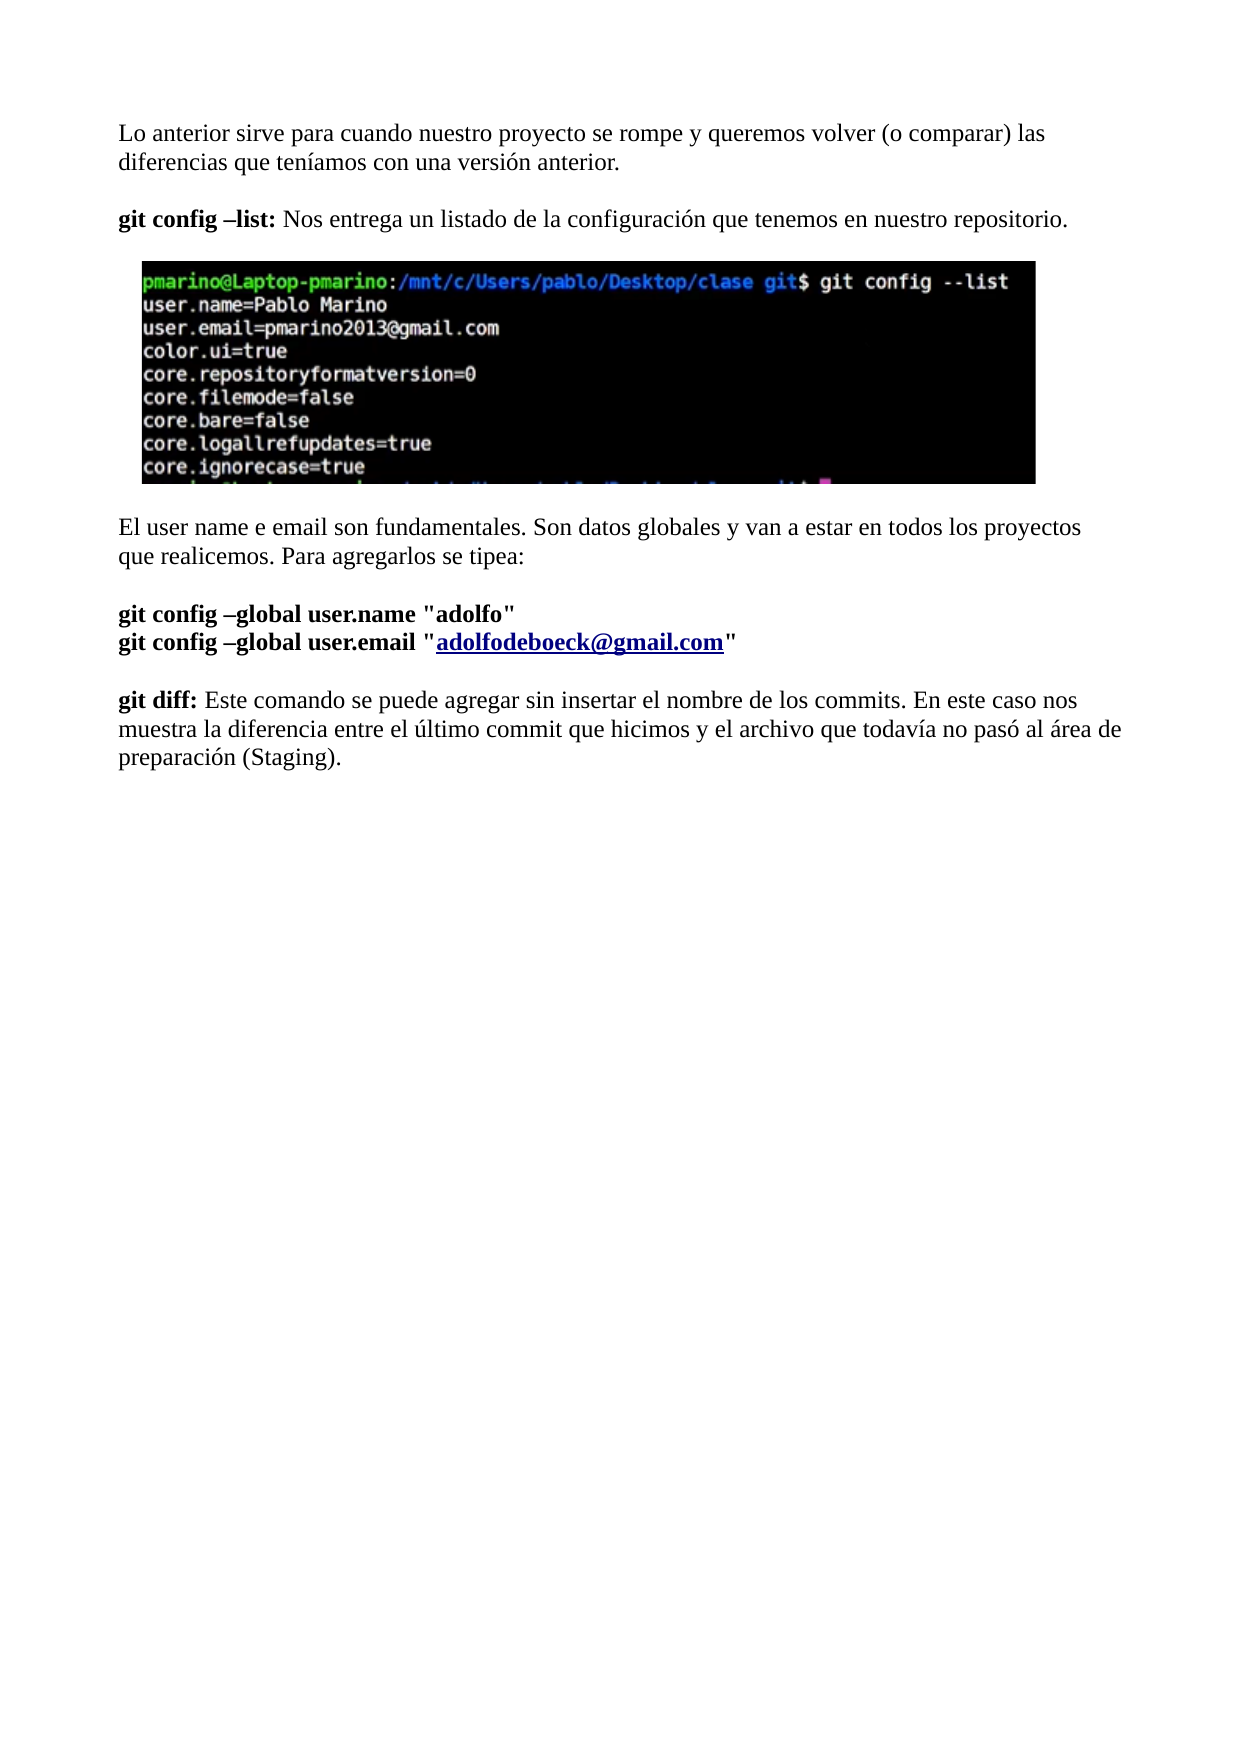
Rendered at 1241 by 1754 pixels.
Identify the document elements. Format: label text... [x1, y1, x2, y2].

text git config –global user.email "adolfodeboeck@gmail.com" [118, 627, 1122, 656]
text El user name e email son fundamentales. Son datos globales y van a estar en todos los proyectos que realicemos. Para agregarlos se tipea: [118, 512, 1122, 570]
text git config –global user.name "adolfo" [118, 599, 1122, 627]
picture [141, 261, 1036, 484]
text Lo anterior sirve para cuando nuestro proyecto se rompe y queremos volver (o comparar) las diferencias que teníamos con una versión anterior. [118, 118, 1122, 176]
text git config –list: Nos entrega un listado de la configuración que tenemos en nuestro repositorio. [118, 204, 1122, 233]
text git diff: Este comando se puede agregar sin insertar el nombre de los commits. En este caso nos muestra la diferencia entre el último commit que hicimos y el archivo que todavía no pasó al área de preparación (Staging). [118, 685, 1122, 771]
